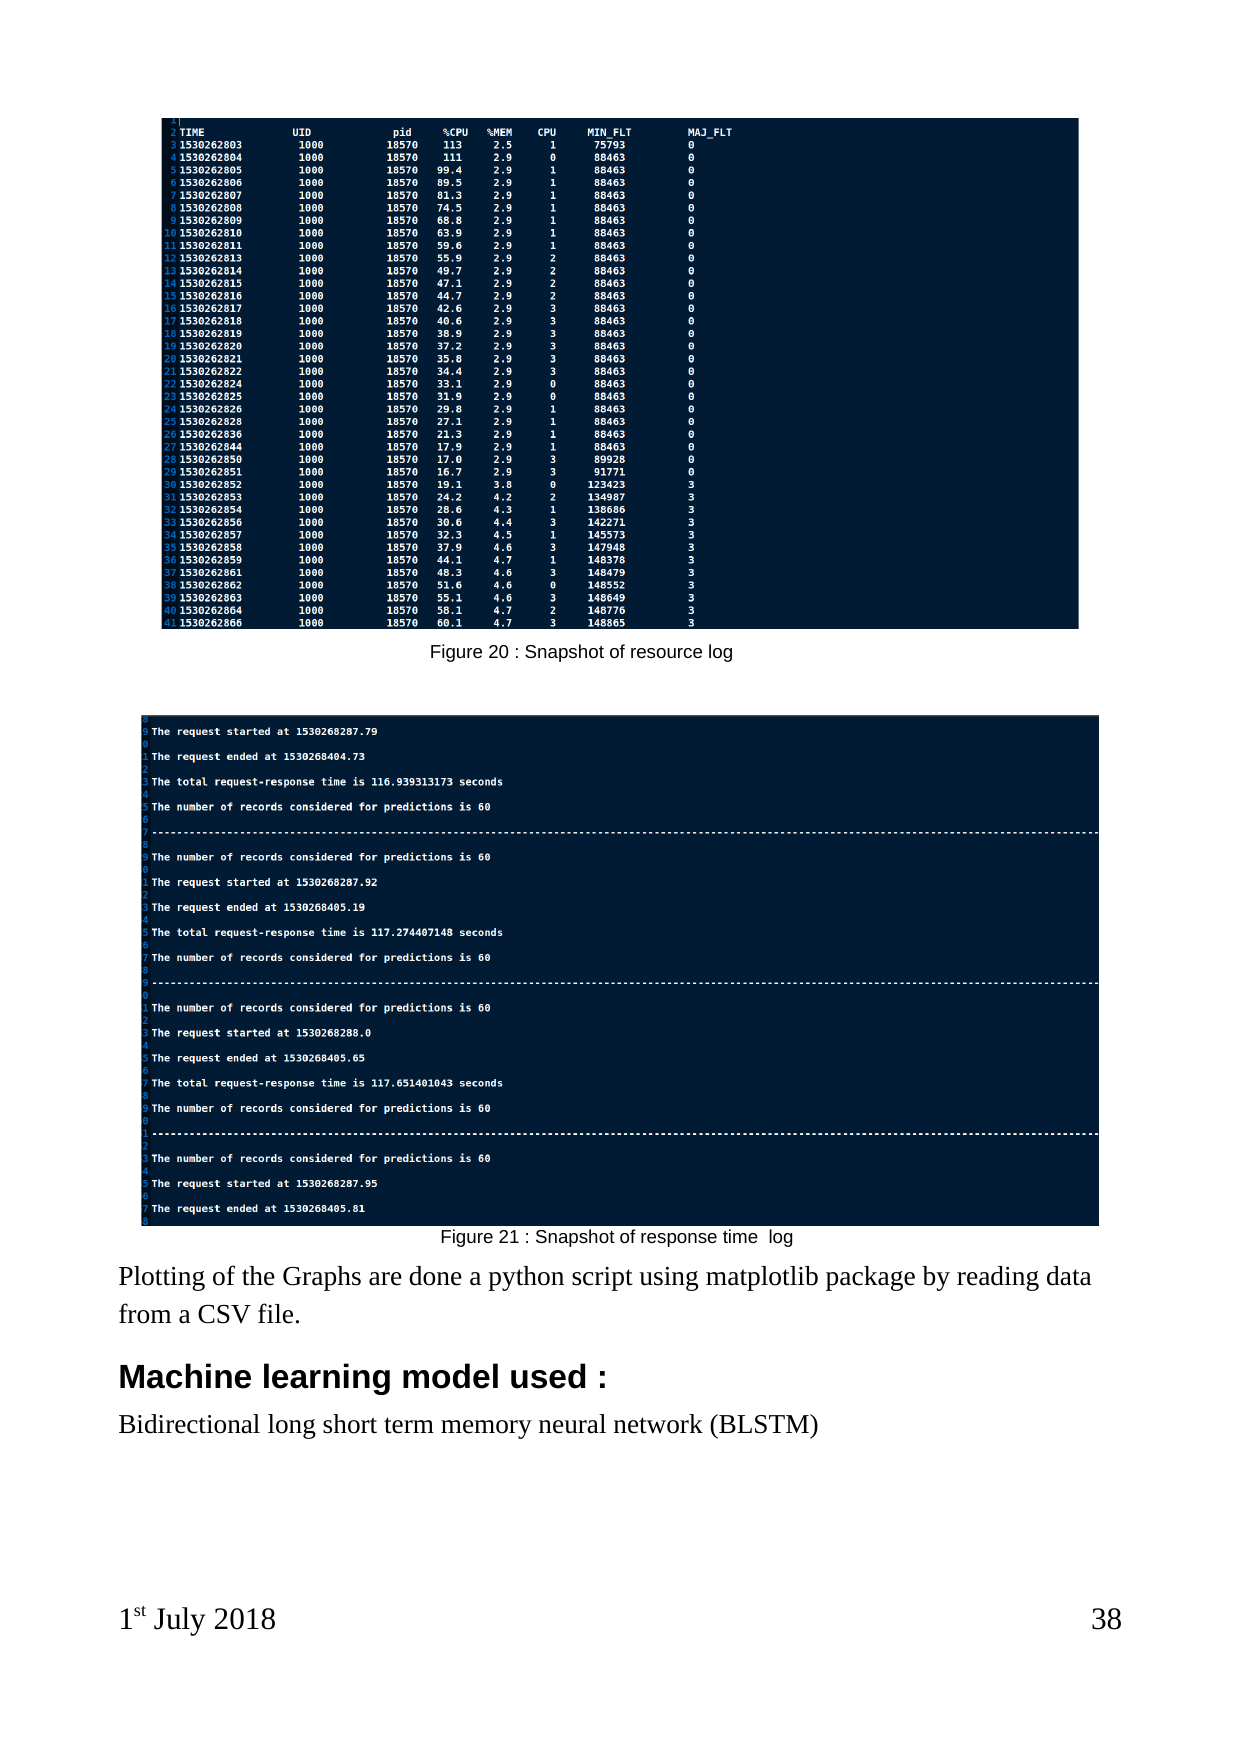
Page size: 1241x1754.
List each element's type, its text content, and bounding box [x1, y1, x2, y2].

subtitle Figure 20 : Snapshot of resource log [118, 641, 1122, 663]
picture [141, 715, 1099, 1226]
subtitle Figure 21 : Snapshot of response time log [118, 716, 1122, 1247]
picture [161, 118, 1079, 629]
text Bidirectional long short term memory neural network (BLSTM) [118, 1408, 1122, 1439]
subtitle Machine learning model used : [118, 1356, 1122, 1395]
text Plotting of the Graphs are done a python script using matplotlib package by reading data from a CSV file. [118, 1260, 1122, 1329]
